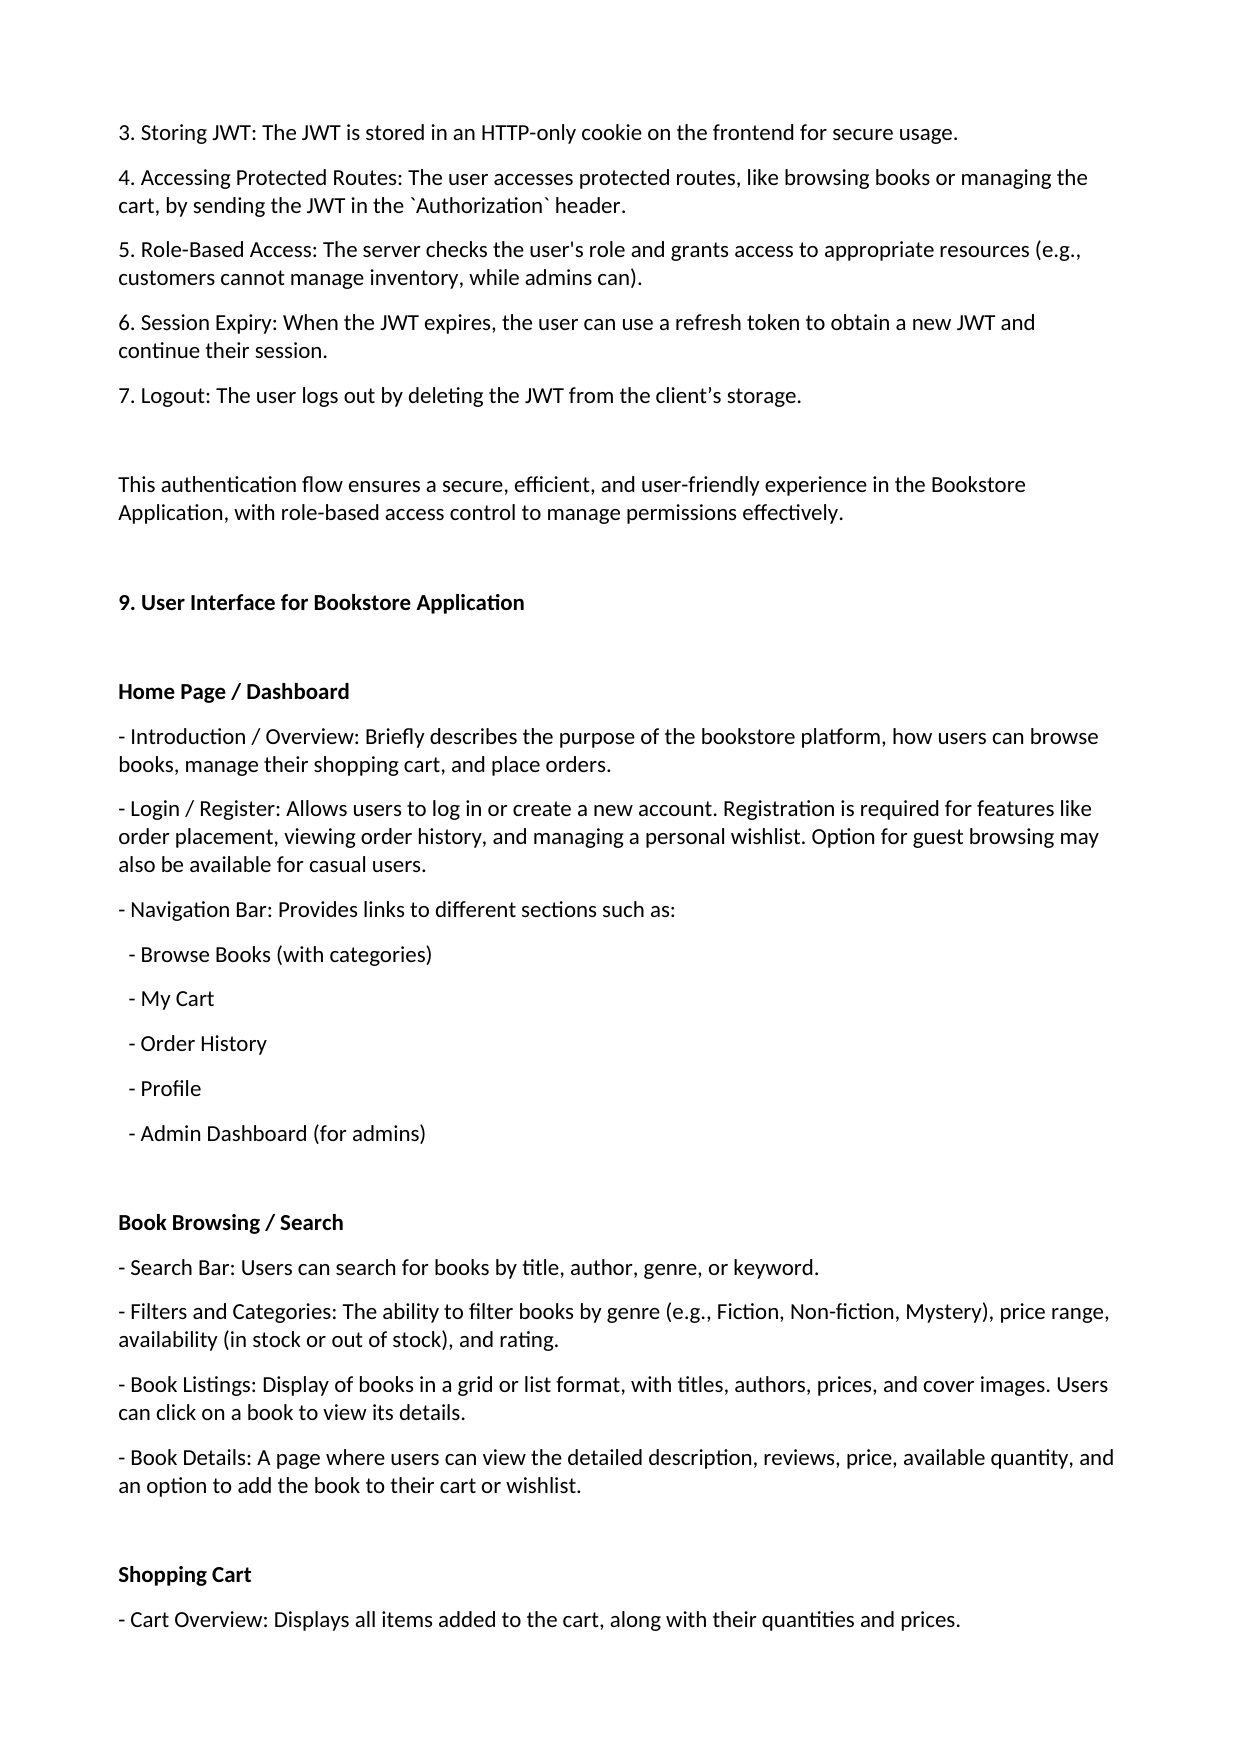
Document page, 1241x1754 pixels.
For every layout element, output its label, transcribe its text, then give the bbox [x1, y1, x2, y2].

text 5. Role-Based Access: The server checks the user's role and grants access to appropriate resources (e.g., customers cannot manage inventory, while admins can). [118, 236, 1122, 292]
text - Book Listings: Display of books in a grid or list format, with titles, authors, prices, and cover images. Users can click on a book to view its details. [118, 1370, 1122, 1426]
text Book Browsing / Search [118, 1208, 1122, 1236]
text - Profile [118, 1074, 1122, 1102]
text - My Cart [118, 984, 1122, 1013]
text - Book Details: A page where users can view the detailed description, reviews, price, available quantity, and an option to add the book to their cart or wishlist. [118, 1443, 1122, 1499]
text 3. Storing JWT: The JWT is stored in an HTTP-only cookie on the frontend for secure usage. [118, 118, 1122, 146]
text This authentication flow ensures a secure, efficient, and user-friendly experience in the Bookstore Application, with role-based access control to manage permissions effectively. [118, 470, 1122, 526]
text - Introduction / Overview: Briefly describes the purpose of the bookstore platform, how users can browse books, manage their shopping cart, and place orders. [118, 722, 1122, 778]
text 4. Accessing Protected Routes: The user accesses protected routes, like browsing books or managing the cart, by sending the JWT in the `Authorization` header. [118, 163, 1122, 219]
text 7. Logout: The user logs out by deleting the JWT from the client’s storage. [118, 381, 1122, 409]
text - Navigation Bar: Provides links to different sections such as: [118, 895, 1122, 923]
text - Order History [118, 1029, 1122, 1057]
text Shopping Cart [118, 1560, 1122, 1588]
text - Login / Register: Allows users to log in or create a new account. Registration is required for features like order placement, viewing order history, and managing a personal wishlist. Option for guest browsing may also be available for casual users. [118, 794, 1122, 878]
text - Cart Overview: Displays all items added to the cart, along with their quantities and prices. [118, 1605, 1122, 1633]
text - Search Bar: Users can search for books by title, author, genre, or keyword. [118, 1253, 1122, 1281]
text - Admin Dashboard (for admins) [118, 1119, 1122, 1147]
text - Filters and Categories: The ability to filter books by genre (e.g., Fiction, Non-fiction, Mystery), price range, availability (in stock or out of stock), and rating. [118, 1297, 1122, 1353]
text 9. User Interface for Bookstore Application [118, 588, 1122, 616]
text 6. Session Expiry: When the JWT expires, the user can use a refresh token to obtain a new JWT and continue their session. [118, 308, 1122, 364]
text Home Page / Dashboard [118, 677, 1122, 705]
text - Browse Books (with categories) [118, 940, 1122, 968]
